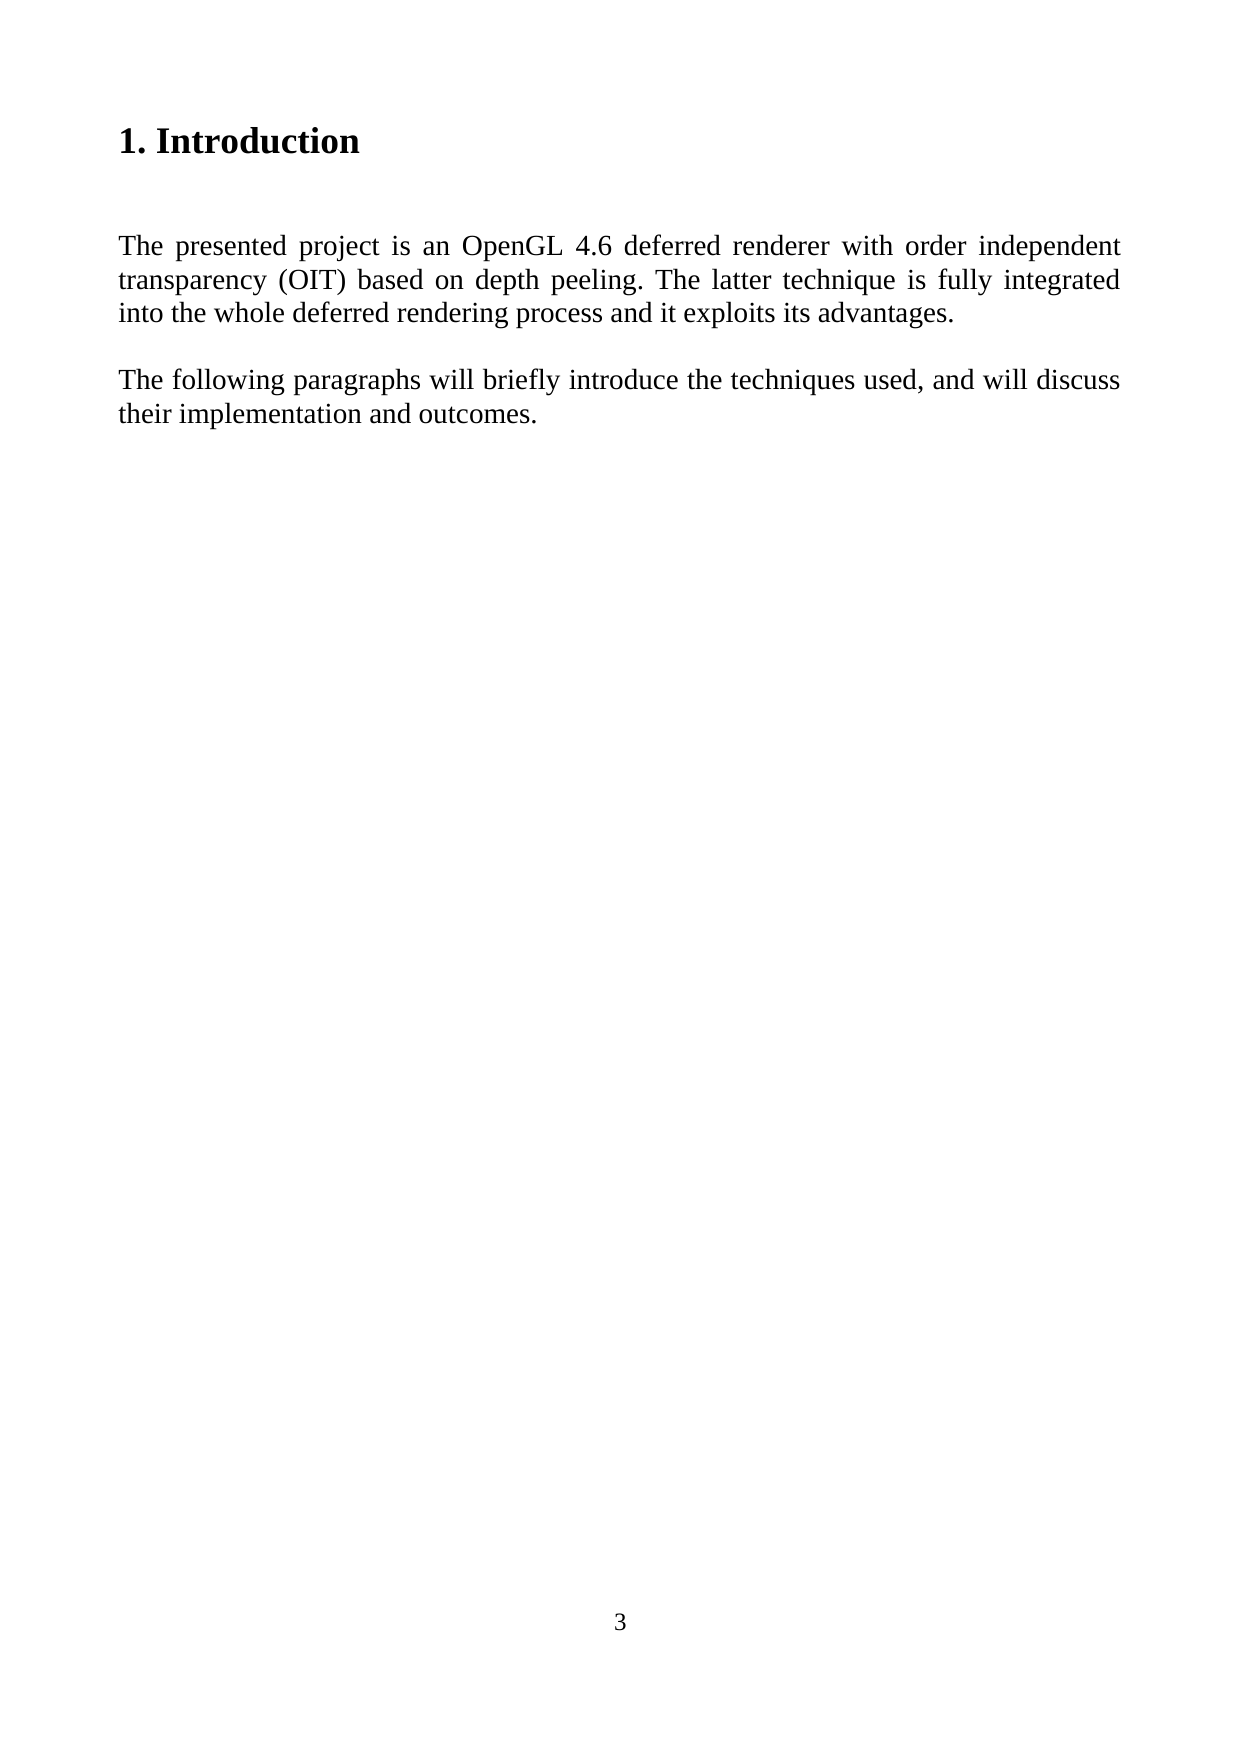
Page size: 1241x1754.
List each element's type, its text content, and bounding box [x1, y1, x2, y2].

text The following paragraphs will briefly introduce the techniques used, and will discuss their implementation and outcomes. [118, 362, 1122, 429]
text 1. Introduction [118, 118, 1122, 161]
text The presented project is an OpenGL 4.6 deferred renderer with order independent transparency (OIT) based on depth peeling. The latter technique is fully integrated into the whole deferred rendering process and it exploits its advantages. [118, 228, 1122, 329]
